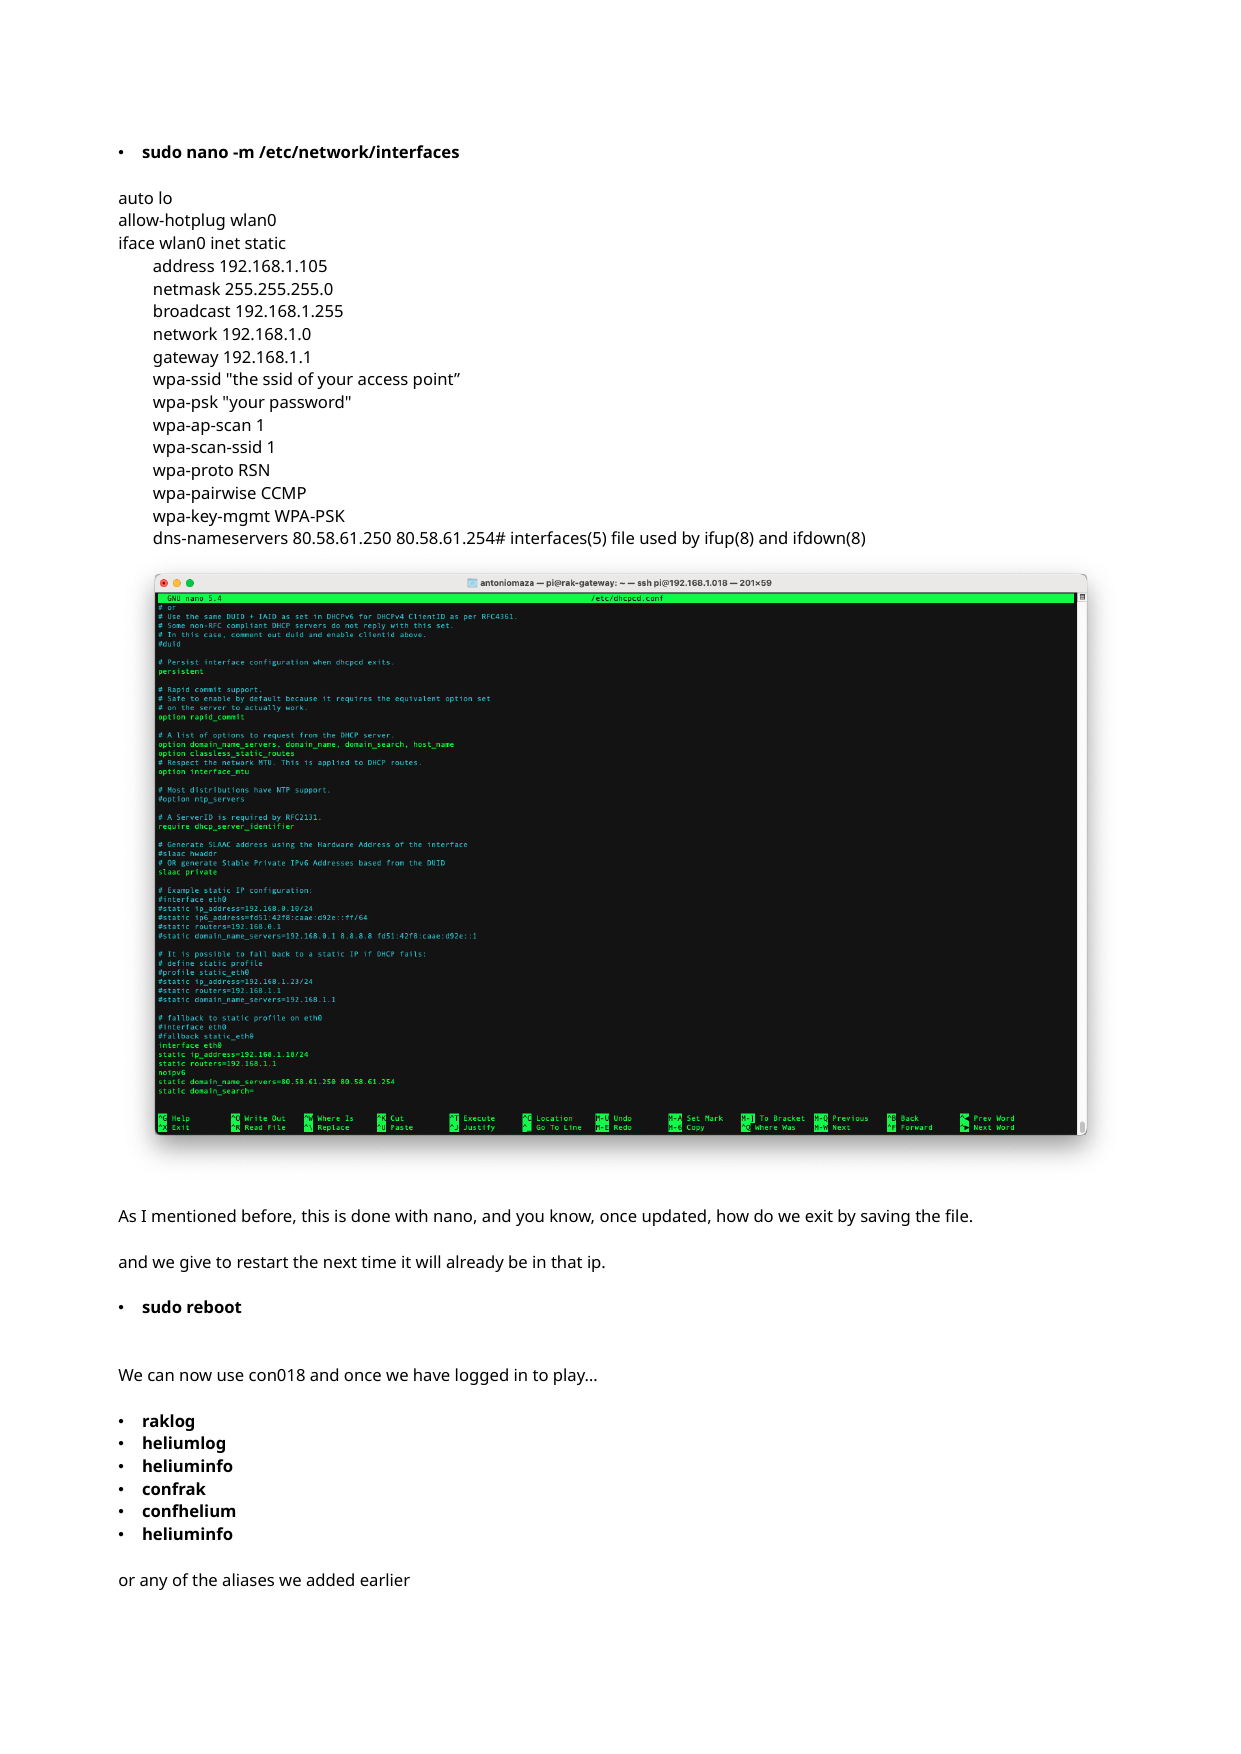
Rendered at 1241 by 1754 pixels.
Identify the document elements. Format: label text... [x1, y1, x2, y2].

text wpa-ssid "the ssid of your access point” [118, 368, 1122, 391]
text auto lo [118, 186, 1122, 209]
text wpa-pairwise CCMP [118, 481, 1122, 504]
text network 192.168.1.0 [118, 322, 1122, 345]
text wpa-scan-ssid 1 [118, 436, 1122, 459]
text wpa-psk "your password" [118, 391, 1122, 413]
list confrak [118, 1477, 1122, 1500]
text or any of the aliases we added earlier [118, 1568, 1122, 1591]
list sudo reboot [118, 1296, 1122, 1318]
text wpa-ap-scan 1 [118, 413, 1122, 436]
picture [118, 549, 1123, 1183]
text As I mentioned before, this is done with nano, and you know, once updated, how do we exit by saving the file. [118, 1183, 1122, 1228]
text iface wlan0 inet static [118, 232, 1122, 254]
text wpa-proto RSN [118, 459, 1122, 481]
text wpa-key-mgmt WPA-PSK [118, 504, 1122, 527]
list raklog [118, 1409, 1122, 1432]
text We can now use con018 and once we have logged in to play… [118, 1364, 1122, 1387]
text dns-nameservers 80.58.61.250 80.58.61.254# interfaces(5) file used by ifup(8) and ifdown(8) [118, 527, 1122, 549]
list heliuminfo [118, 1523, 1122, 1546]
text broadcast 192.168.1.255 [118, 300, 1122, 322]
list heliuminfo [118, 1455, 1122, 1477]
text allow-hotplug wlan0 [118, 209, 1122, 232]
list heliumlog [118, 1432, 1122, 1455]
text and we give to restart the next time it will already be in that ip. [118, 1250, 1122, 1273]
text address 192.168.1.105 [118, 254, 1122, 277]
list sudo nano -m /etc/network/interfaces [118, 141, 1122, 163]
text gateway 192.168.1.1 [118, 345, 1122, 368]
list confhelium [118, 1500, 1122, 1523]
text netmask 255.255.255.0 [118, 277, 1122, 300]
